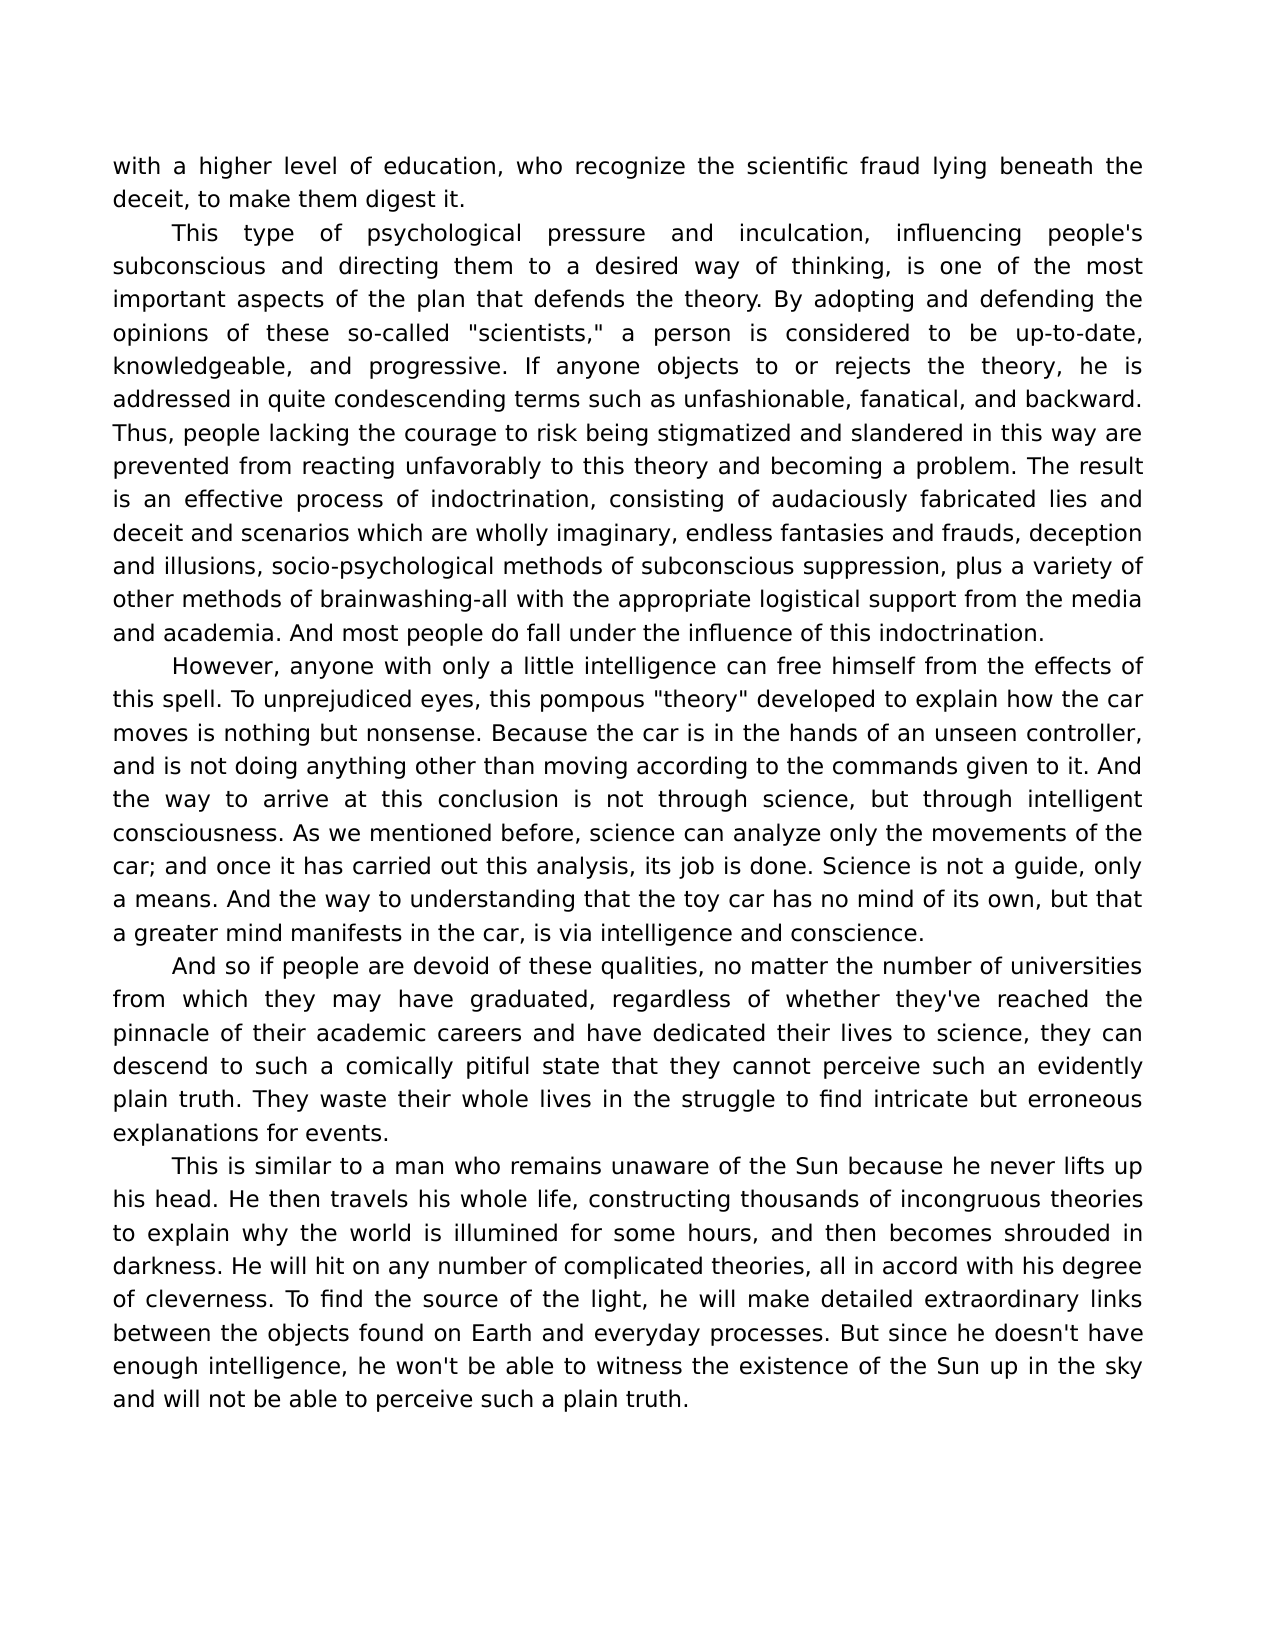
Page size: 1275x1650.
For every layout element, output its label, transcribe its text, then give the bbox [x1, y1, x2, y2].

text with a higher level of education, who recognize the scientific fraud lying beneath the deceit, to make them digest it. [112, 148, 1145, 214]
text However, anyone with only a little intelligence can free himself from the effects of this spell. To unprejudiced eyes, this pompous "theory" developed to explain how the car moves is nothing but nonsense. Because the car is in the hands of an unseen controller, and is not doing anything other than moving according to the commands given to it. And the way to arrive at this conclusion is not through science, but through intelligent consciousness. As we mentioned before, science can analyze only the movements of the car; and once it has carried out this analysis, its job is done. Science is not a guide, only a means. And the way to understanding that the toy car has no mind of its own, but that a greater mind manifests in the car, is via intelligence and conscience. [112, 648, 1145, 948]
text This type of psychological pressure and inculcation, influencing people's subconscious and directing them to a desired way of thinking, is one of the most important aspects of the plan that defends the theory. By adopting and defending the opinions of these so-called "scientists," a person is considered to be up-to-date, knowledgeable, and progressive. If anyone objects to or rejects the theory, he is addressed in quite condescending terms such as unfashionable, fanatical, and backward. Thus, people lacking the courage to risk being stigmatized and slandered in this way are prevented from reacting unfavorably to this theory and becoming a problem. The result is an effective process of indoctrination, consisting of audaciously fabricated lies and deceit and scenarios which are wholly imaginary, endless fantasies and frauds, deception and illusions, socio-psychological methods of subconscious suppression, plus a variety of other methods of brainwashing-all with the appropriate logistical support from the media and academia. And most people do fall under the influence of this indoctrination. [112, 214, 1145, 648]
text This is similar to a man who remains unaware of the Sun because he never lifts up his head. He then travels his whole life, constructing thousands of incongruous theories to explain why the world is illumined for some hours, and then becomes shrouded in darkness. He will hit on any number of complicated theories, all in accord with his degree of cleverness. To find the source of the light, he will make detailed extraordinary links between the objects found on Earth and everyday processes. But since he doesn't have enough intelligence, he won't be able to witness the existence of the Sun up in the sky and will not be able to perceive such a plain truth. [112, 1148, 1145, 1414]
text And so if people are devoid of these qualities, no matter the number of universities from which they may have graduated, regardless of whether they've reached the pinnacle of their academic careers and have dedicated their lives to science, they can descend to such a comically pitiful state that they cannot perceive such an evidently plain truth. They waste their whole lives in the struggle to find intricate but erroneous explanations for events. [112, 948, 1145, 1148]
